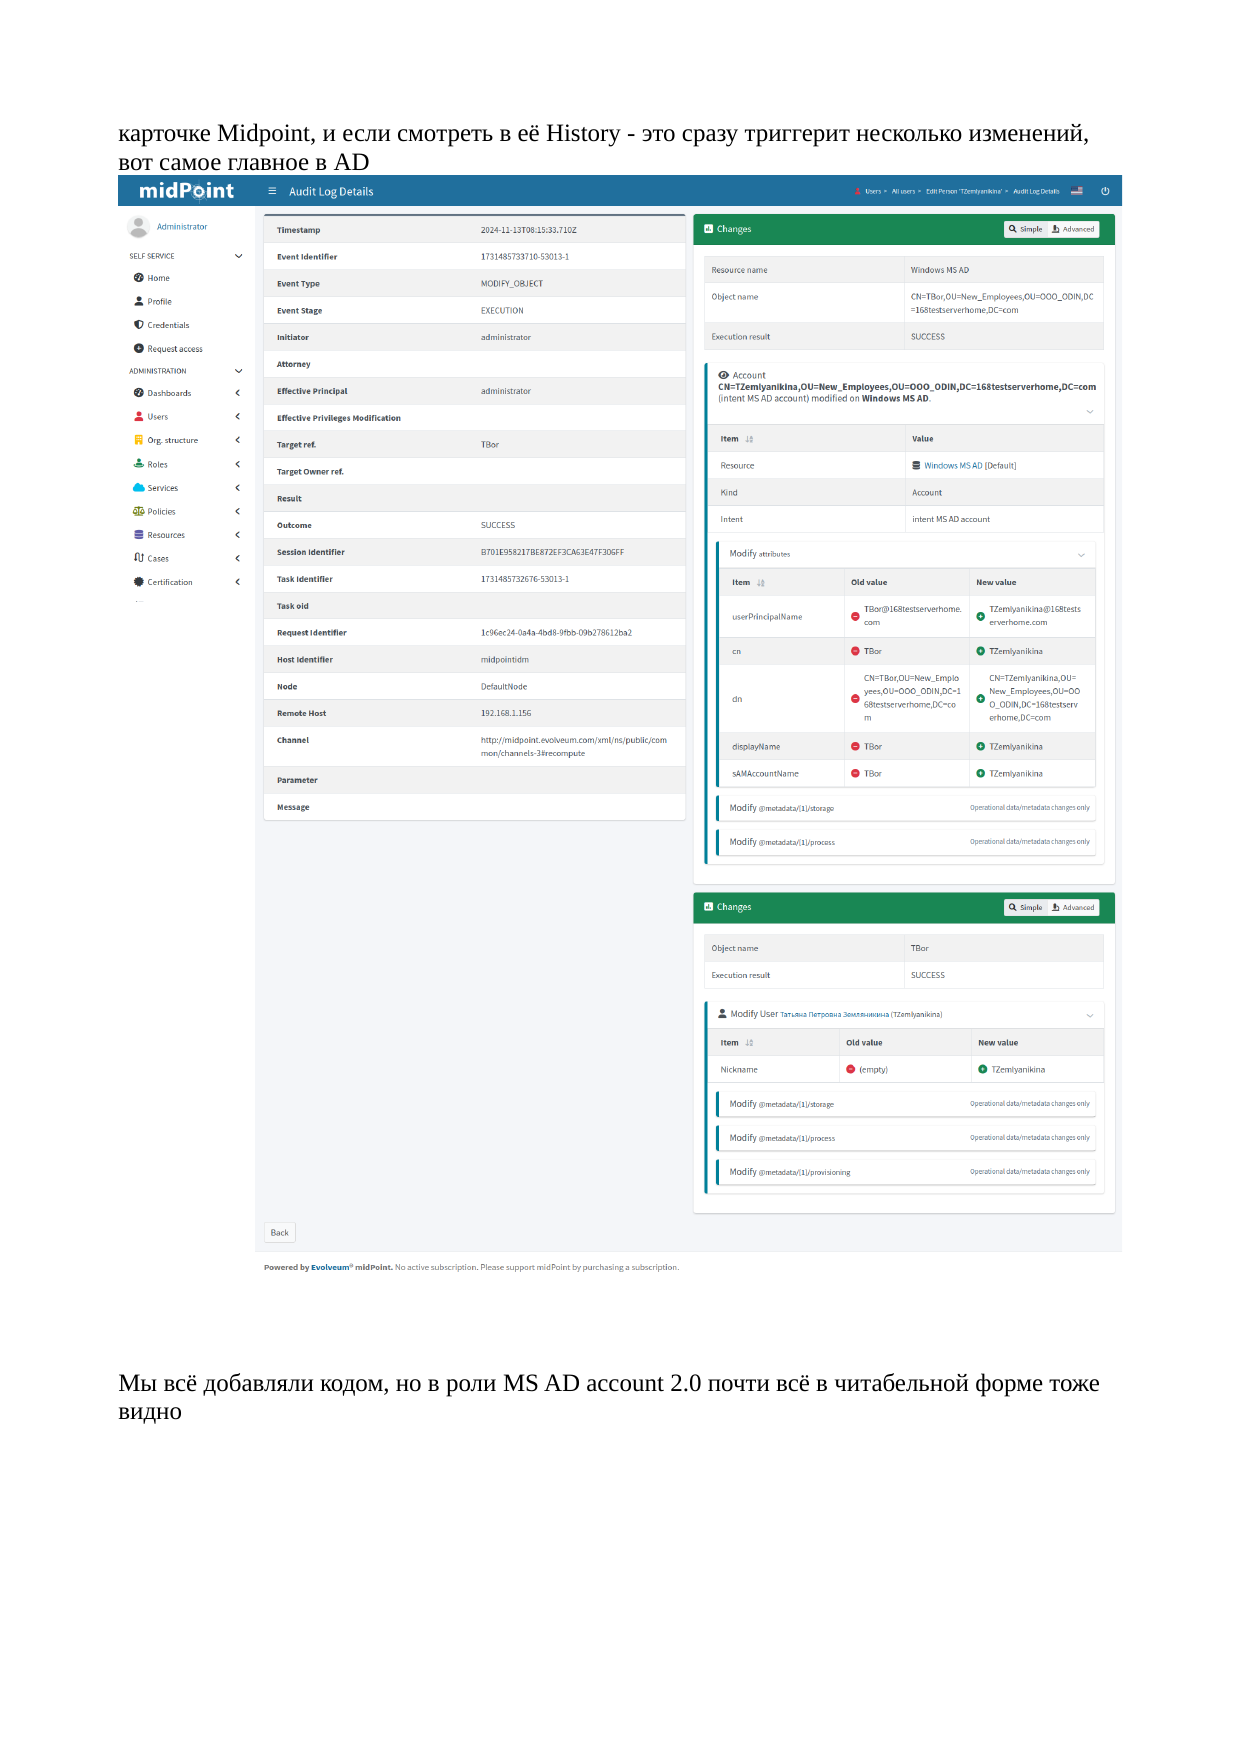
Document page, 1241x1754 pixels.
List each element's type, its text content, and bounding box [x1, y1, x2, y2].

text карточке Midpoint, и если смотреть в её History - это сразу триггерит несколько изменений, вот самое главное в AD [118, 118, 1122, 175]
text Мы всё добавляли кодом, но в роли MS AD account 2.0 почти всё в читабельной форме тоже видно [118, 1368, 1122, 1425]
picture [118, 175, 1123, 1282]
